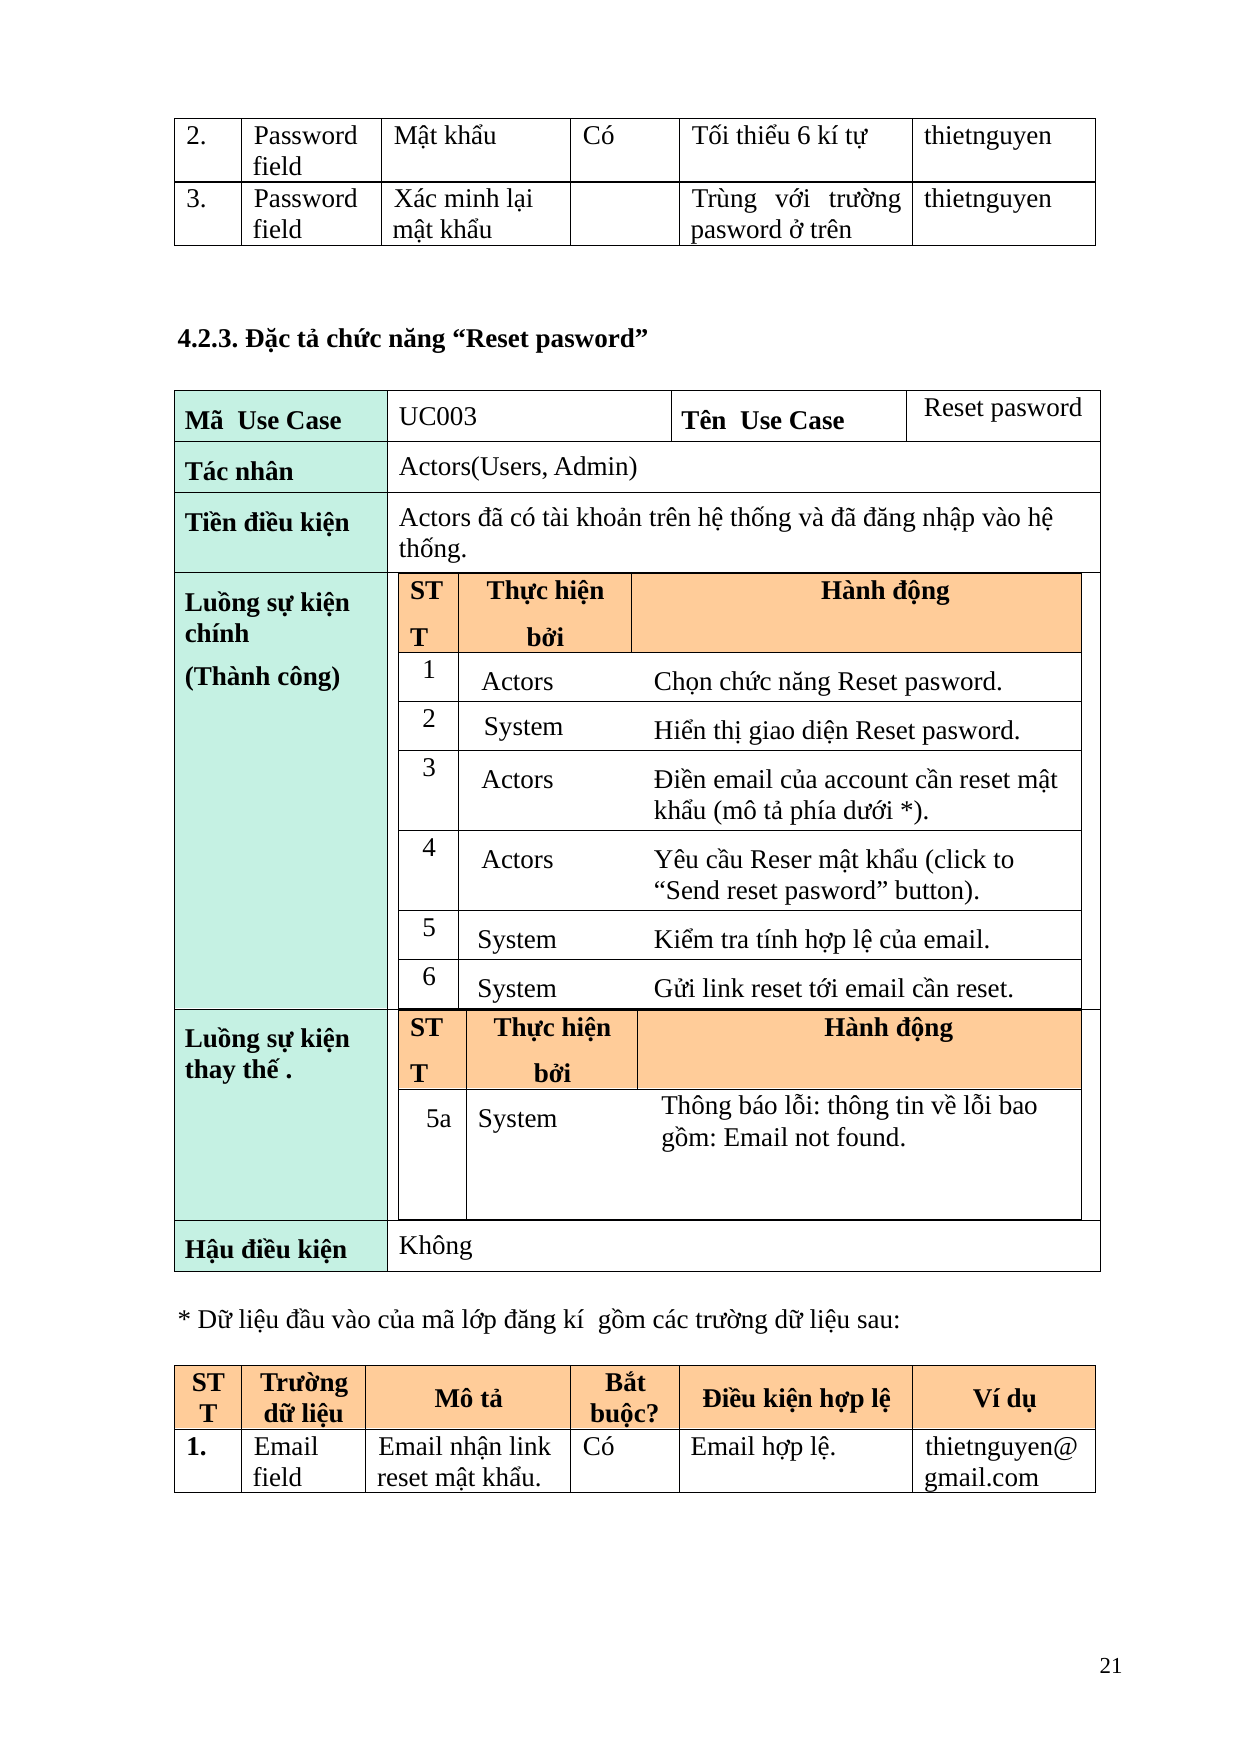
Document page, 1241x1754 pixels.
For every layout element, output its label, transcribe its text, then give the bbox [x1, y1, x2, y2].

table_cell Trùng với trường pasword ở trên [680, 183, 912, 245]
table_cell [388, 1010, 398, 1220]
table_cell 1. [175, 1430, 241, 1492]
table_cell 3. [175, 183, 241, 245]
table_cell Tối thiểu 6 kí tự [680, 119, 912, 181]
table_cell Actors [459, 751, 631, 830]
table_cell Email hợp lệ. [680, 1430, 912, 1492]
table_cell Kiểm tra tính hợp lệ của email. [631, 911, 1081, 958]
table_cell Điền email của account cần reset mật khẩu (mô tả phía dưới *). [631, 751, 1081, 830]
table_cell Yêu cầu Reser mật khẩu (click to “Send reset pasword” button). [631, 831, 1081, 910]
table_cell Email field [242, 1430, 365, 1492]
table_cell Password field [242, 183, 381, 245]
table_cell [1082, 1010, 1100, 1220]
table_cell thietnguyen [913, 119, 1095, 181]
table_header Reset pasword [907, 391, 1100, 441]
table_cell 1 [399, 653, 458, 701]
table_cell thietnguyen@gmail.com [913, 1430, 1095, 1492]
table_header UC003 [388, 391, 671, 441]
table_cell 2. [175, 119, 241, 181]
table_header Mô tả [366, 1366, 570, 1428]
table_cell Luồng sự kiện chính (Thành công) [175, 573, 387, 1008]
table_cell 3 [399, 751, 458, 830]
table_cell [1082, 573, 1100, 1008]
table_header STT [399, 1011, 466, 1088]
table_cell Hậu điều kiện [175, 1221, 387, 1271]
table_header Hành động [632, 574, 1081, 652]
table_cell 6 [399, 960, 458, 1007]
table_cell Xác minh lại mật khẩu [382, 183, 570, 245]
table_header Hành động [638, 1011, 1081, 1088]
table_cell Luồng sự kiện thay thế . [175, 1010, 387, 1220]
table_cell Có [571, 119, 679, 181]
table_cell System [467, 1090, 638, 1219]
table_cell Actors [459, 831, 631, 910]
table_cell Không [388, 1221, 1100, 1271]
table_cell 5 [399, 911, 458, 958]
table_cell System [459, 960, 631, 1007]
table_cell Email nhận link reset mật khẩu. [366, 1430, 570, 1492]
table_cell thietnguyen [913, 183, 1095, 245]
table_cell Actors đã có tài khoản trên hệ thống và đã đăng nhập vào hệ thống. [388, 493, 1100, 572]
table_header STT [399, 574, 458, 652]
table_header Ví dụ [913, 1366, 1095, 1428]
table_cell System [459, 702, 631, 750]
table_header Trường dữ liệu [242, 1366, 365, 1428]
table_cell [571, 183, 679, 245]
table_cell Gửi link reset tới email cần reset. [631, 960, 1081, 1007]
table_header Thực hiện bởi [459, 574, 631, 652]
table_cell Tiền điều kiện [175, 493, 387, 572]
table_cell [388, 573, 398, 1008]
table_cell Tác nhân [175, 442, 387, 492]
table_cell Thông báo lỗi: thông tin về lỗi bao gồm: Email not found. [638, 1090, 1081, 1219]
table_cell Actors [459, 653, 631, 701]
table_cell Password field [242, 119, 381, 181]
table_header Tên Use Case [672, 391, 906, 441]
table_header Điều kiện hợp lệ [680, 1366, 912, 1428]
table_header Mã Use Case [175, 391, 387, 441]
table_cell 2 [399, 702, 458, 750]
table_cell Chọn chức năng Reset pasword. [631, 653, 1081, 701]
table_header Bắt buộc? [571, 1366, 679, 1428]
table_cell Mật khẩu [382, 119, 570, 181]
table_cell System [459, 911, 631, 958]
table_cell Có [571, 1430, 679, 1492]
subtitle 4.2.3. Đặc tả chức năng “Reset pasword” [177, 322, 1122, 353]
table_cell 5a [399, 1090, 466, 1219]
table_cell Actors(Users, Admin) [388, 442, 1100, 492]
table_header STT [175, 1366, 241, 1428]
table_cell Hiển thị giao diện Reset pasword. [631, 702, 1081, 750]
table_cell 4 [399, 831, 458, 910]
text * Dữ liệu đầu vào của mã lớp đăng kí gồm các trường dữ liệu sau: [177, 1303, 1122, 1334]
table_header Thực hiện bởi [467, 1011, 637, 1088]
